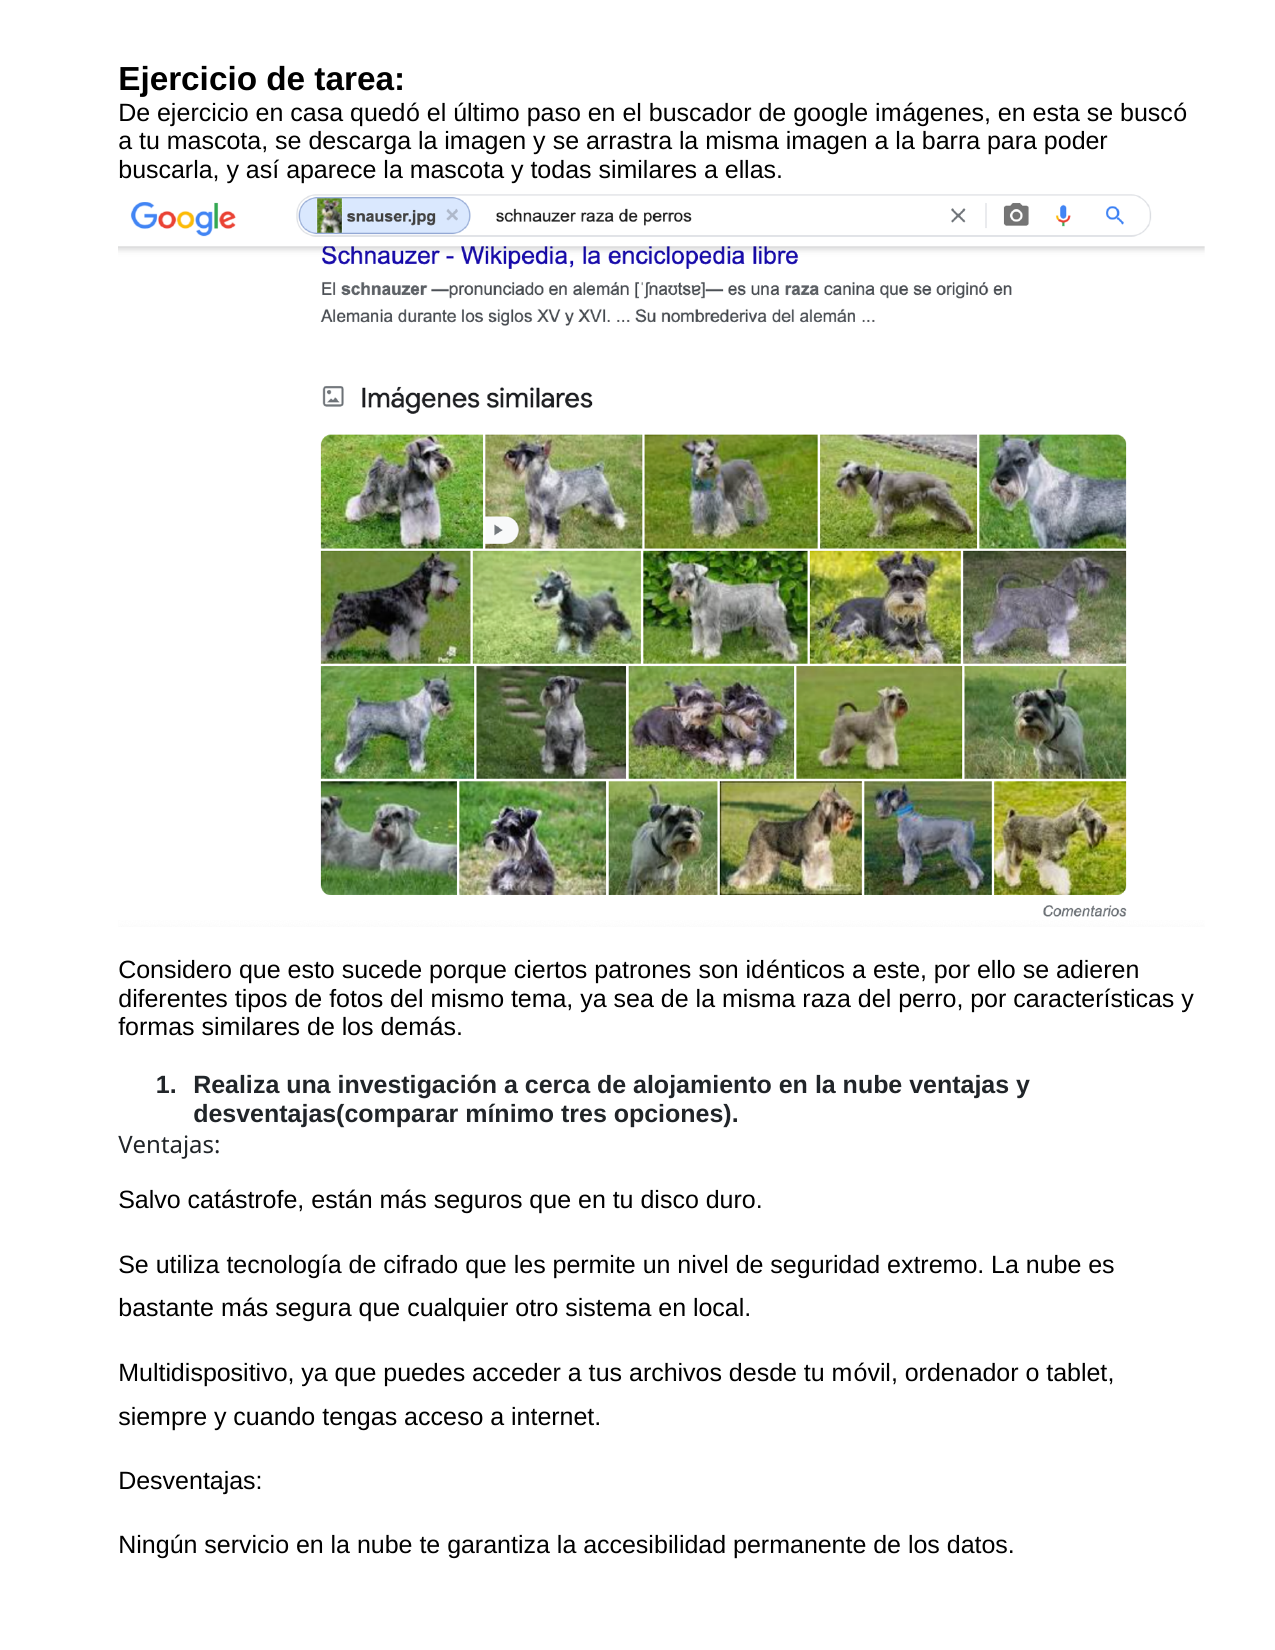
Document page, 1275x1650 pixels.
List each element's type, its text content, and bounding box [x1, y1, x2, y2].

text Se utiliza tecnología de cifrado que les permite un nivel de seguridad extremo. La nube es bastante más segura que cualquier otro sistema en local. [118, 1235, 1205, 1322]
text Desventajas: [118, 1451, 1205, 1495]
text Ventajas: [118, 1127, 1205, 1160]
text Salvo catástrofe, están más seguros que en tu disco duro. [118, 1170, 1205, 1214]
text Considero que esto sucede porque ciertos patrones son idénticos a este, por ello se adieren diferentes tipos de fotos del mismo tema, ya sea de la misma raza del perro, por características y formas similares de los demás. [118, 955, 1205, 1041]
text Ningún servicio en la nube te garantiza la accesibilidad permanente de los datos. [118, 1516, 1205, 1559]
text Ejercicio de tarea: [118, 59, 1205, 98]
text De ejercicio en casa quedó el último paso en el buscador de google imágenes, en esta se buscó a tu mascota, se descarga la imagen y se arrastra la misma imagen a la barra para poder buscarla, y así aparece la mascota y todas similares a ellas. [118, 98, 1205, 184]
list Realiza una investigación a cerca de alojamiento en la nube ventajas y desventajas(comparar mínimo tres opciones). [156, 1070, 1205, 1127]
text Multidispositivo, ya que puedes acceder a tus archivos desde tu móvil, ordenador o tablet, siempre y cuando tengas acceso a internet. [118, 1343, 1205, 1430]
